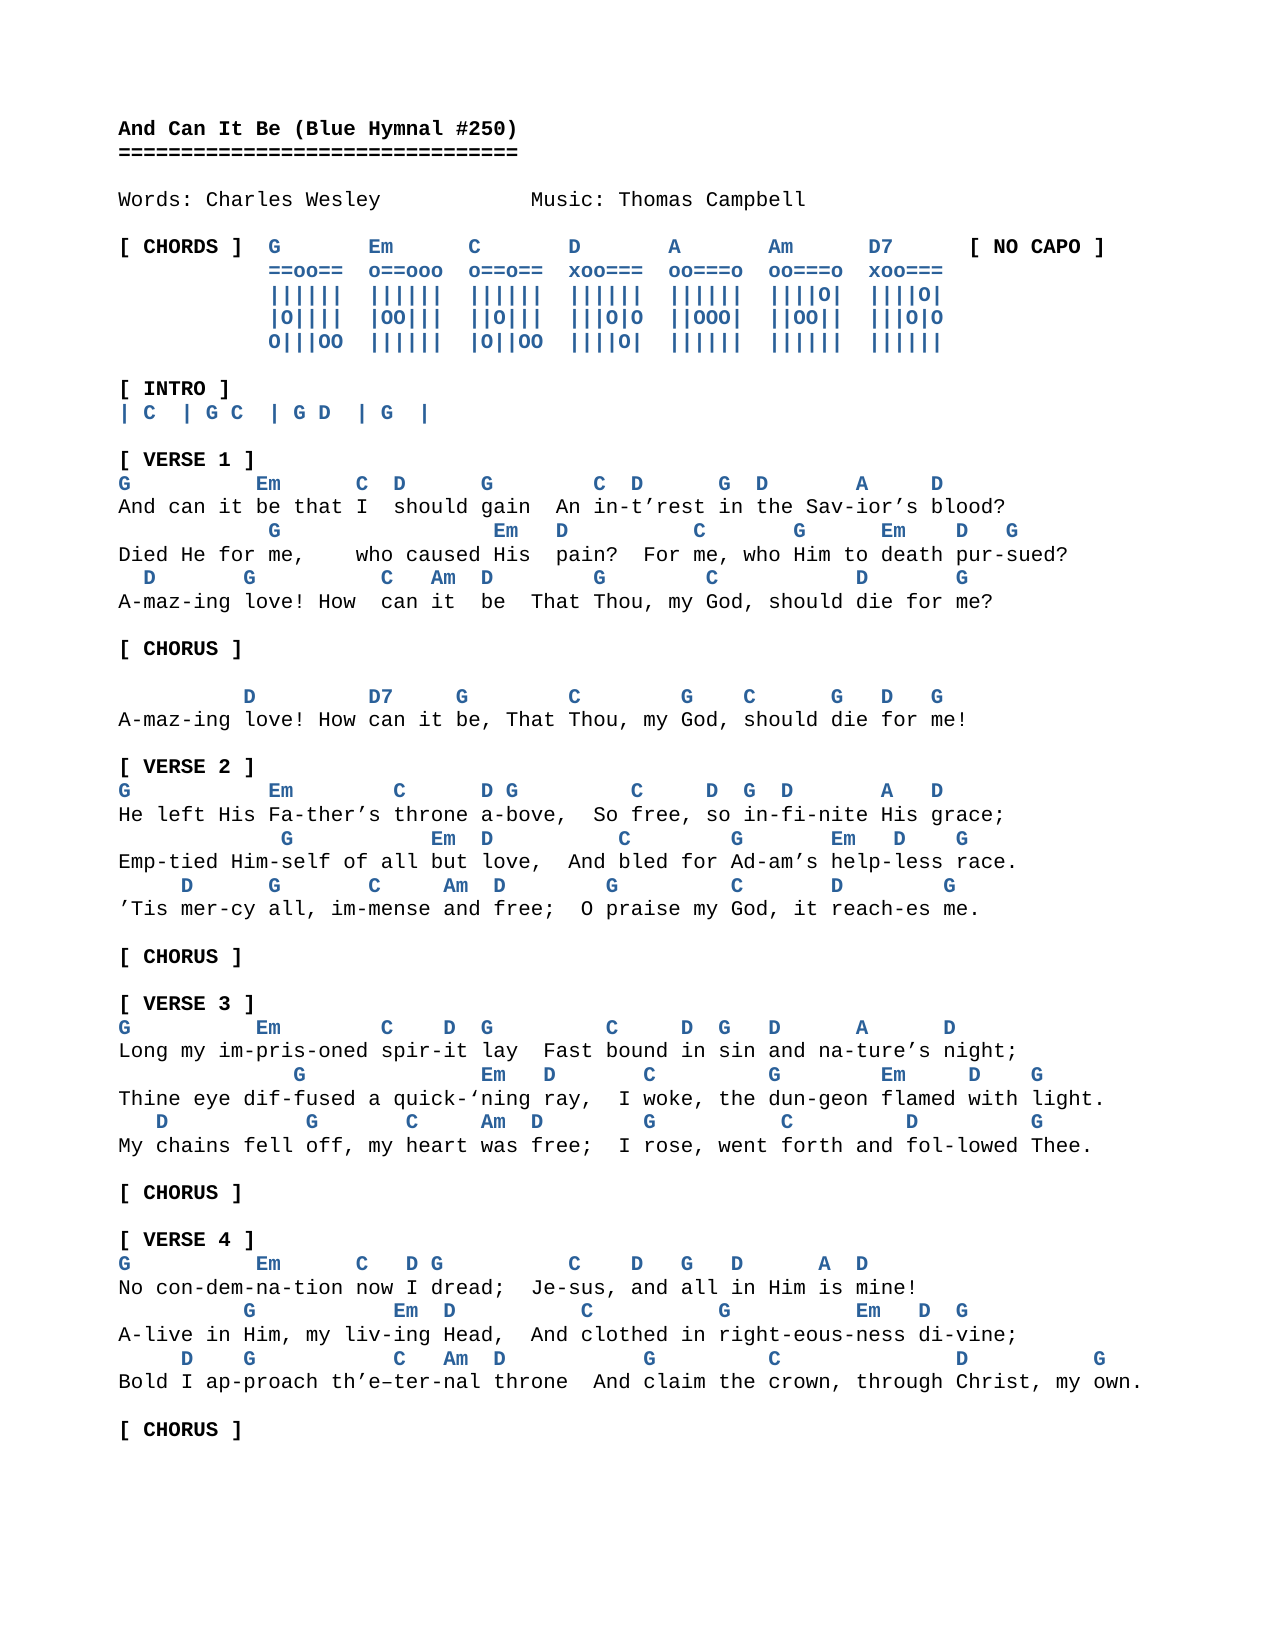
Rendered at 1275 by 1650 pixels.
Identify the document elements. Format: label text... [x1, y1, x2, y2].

text G Em C D G C D G D A D [118, 1253, 1157, 1277]
text D G C Am D G C D G [118, 1111, 1157, 1135]
text [ VERSE 1 ] [118, 449, 1157, 473]
text [ VERSE 2 ] [118, 757, 1157, 780]
text And Can It Be (Blue Hymnal #250) [118, 118, 1157, 142]
text Long my im-pris-oned spir-it lay Fast bound in sin and na-ture’s night; [118, 1040, 1157, 1064]
text D G C Am D G C D G [118, 1348, 1157, 1371]
text | C | G C | G D | G | [118, 402, 1157, 426]
text Words: Charles Wesley Music: Thomas Campbell [118, 189, 1157, 213]
text [ CHORDS ] G Em C D A Am D7 [ NO CAPO ] [118, 236, 1157, 260]
text |O|||| |OO||| ||O||| |||O|O ||OOO| ||OO|| |||O|O [118, 307, 1157, 331]
text D D7 G C G C G D G [118, 686, 1157, 709]
text G Em C D G C D G D A D [118, 780, 1157, 804]
text My chains fell off, my heart was free; I rose, went forth and fol-lowed Thee. [118, 1135, 1157, 1158]
text Bold I ap-proach th’e–ter-nal throne And claim the crown, through Christ, my own. [118, 1371, 1157, 1395]
text Emp-tied Him-self of all but love, And bled for Ad-am’s help-less race. [118, 851, 1157, 875]
text ================================ [118, 142, 1157, 165]
text [ VERSE 4 ] [118, 1229, 1157, 1253]
text [ CHORUS ] [118, 1419, 1157, 1442]
text A-live in Him, my liv-ing Head, And clothed in right-eous-ness di-vine; [118, 1324, 1157, 1348]
text G Em D C G Em D G [118, 520, 1157, 544]
text G Em C D G C D G D A D [118, 473, 1157, 496]
text G Em D C G Em D G [118, 827, 1157, 851]
text [ CHORUS ] [118, 1182, 1157, 1206]
text Thine eye dif-fused a quick-‘ning ray, I woke, the dun-geon flamed with light. [118, 1088, 1157, 1111]
text Died He for me, who caused His pain? For me, who Him to death pur-sued? [118, 544, 1157, 567]
text G Em D C G Em D G [118, 1064, 1157, 1088]
text [ CHORUS ] [118, 638, 1157, 662]
text [ INTRO ] [118, 378, 1157, 402]
text [ CHORUS ] [118, 946, 1157, 969]
text G Em D C G Em D G [118, 1300, 1157, 1324]
text ’Tis mer-cy all, im-mense and free; O praise my God, it reach-es me. [118, 898, 1157, 922]
text A-maz-ing love! How can it be, That Thou, my God, should die for me! [118, 709, 1157, 733]
text No con-dem-na-tion now I dread; Je-sus, and all in Him is mine! [118, 1277, 1157, 1300]
text D G C Am D G C D G [118, 567, 1157, 591]
text ==oo== o==ooo o==o== xoo=== oo===o oo===o xoo=== [118, 260, 1157, 284]
text D G C Am D G C D G [118, 875, 1157, 898]
text O|||OO |||||| |O||OO ||||O| |||||| |||||| |||||| [118, 331, 1157, 354]
text |||||| |||||| |||||| |||||| |||||| ||||O| ||||O| [118, 284, 1157, 307]
text [ VERSE 3 ] [118, 993, 1157, 1017]
text G Em C D G C D G D A D [118, 1017, 1157, 1040]
text A-maz-ing love! How can it be That Thou, my God, should die for me? [118, 591, 1157, 615]
text He left His Fa-ther’s throne a-bove, So free, so in-fi-nite His grace; [118, 804, 1157, 827]
text And can it be that I should gain An in-t’rest in the Sav-ior’s blood? [118, 496, 1157, 520]
